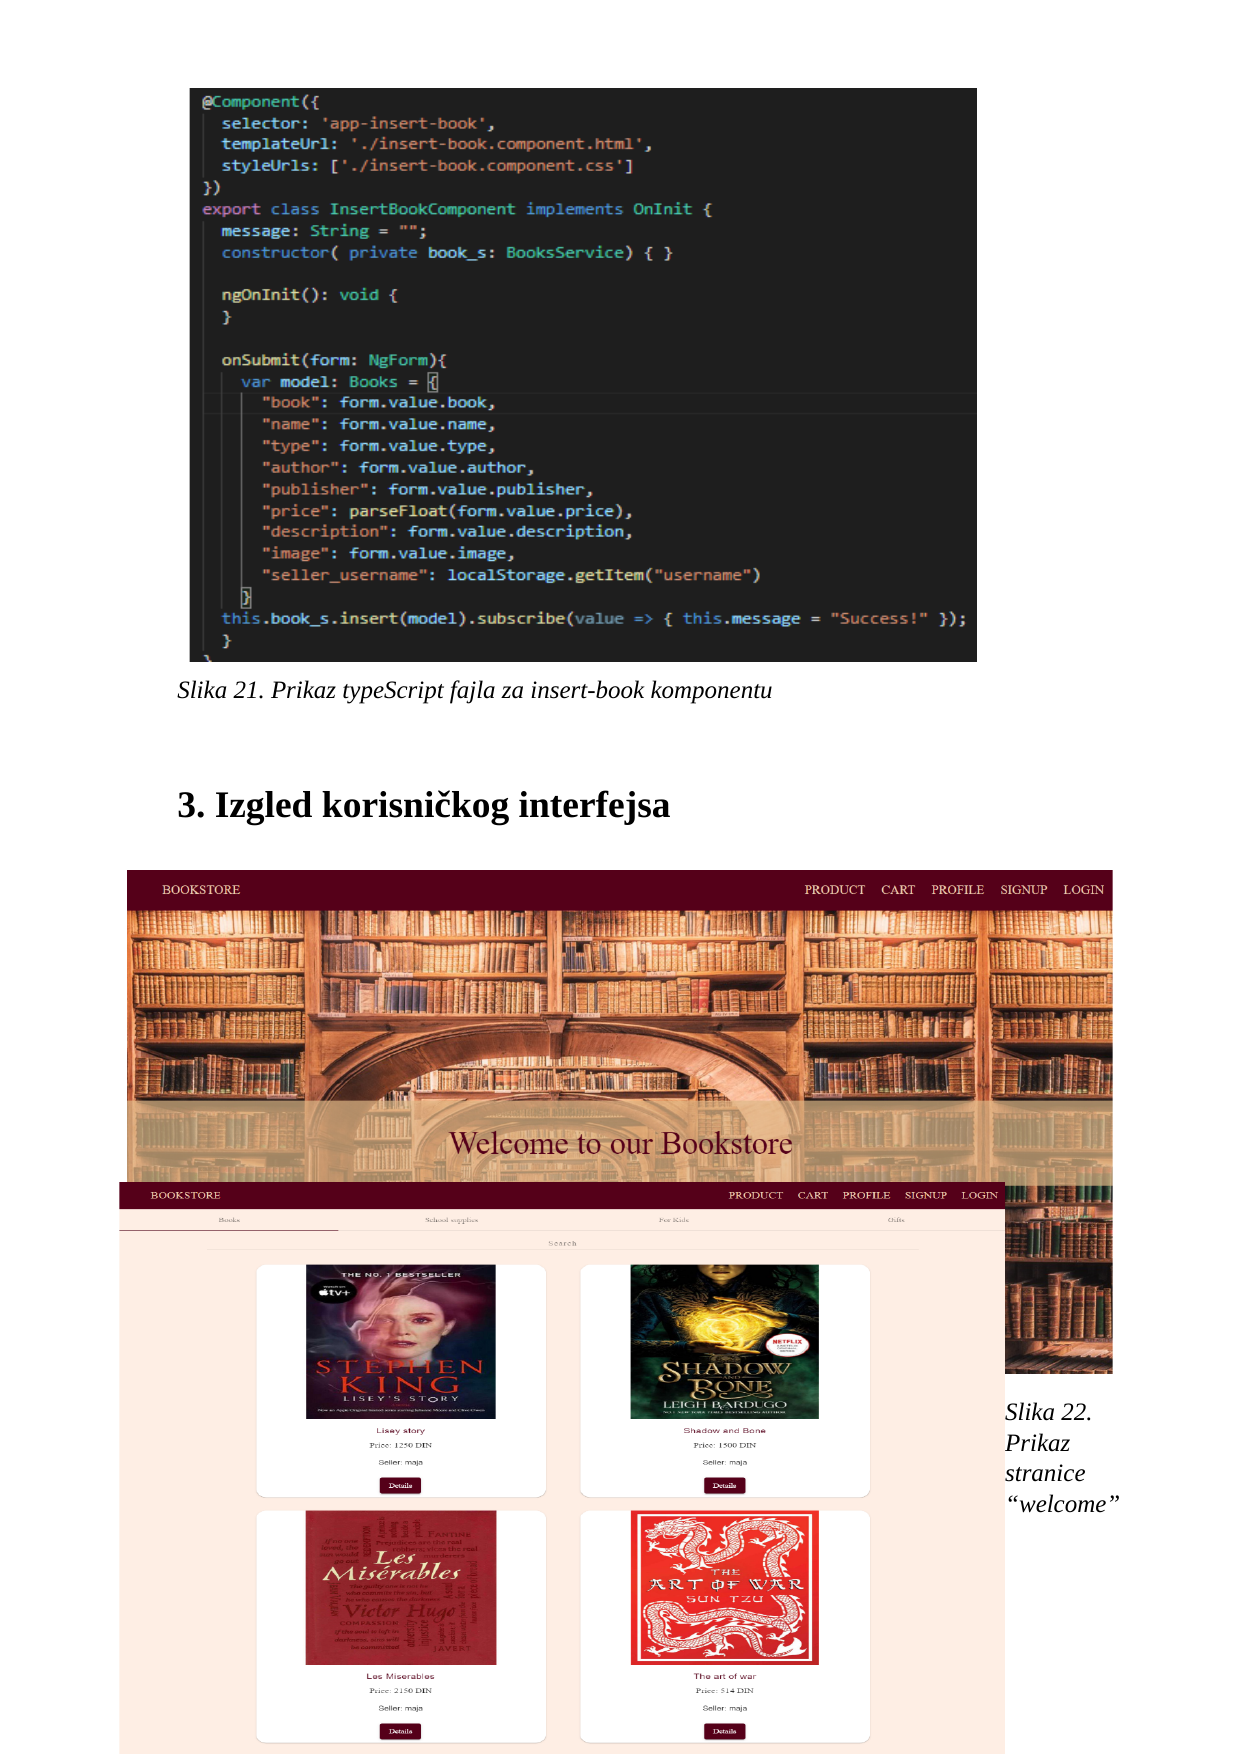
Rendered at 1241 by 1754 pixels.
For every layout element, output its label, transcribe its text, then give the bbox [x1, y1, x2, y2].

text Slika 21. Prikaz typeScript fajla za insert-book komponentu [177, 675, 1123, 704]
text 3. Izgled korisničkog interfejsa [177, 782, 1118, 825]
text Slika 22. Prikaz stranice “welcome” [1005, 878, 1123, 1517]
